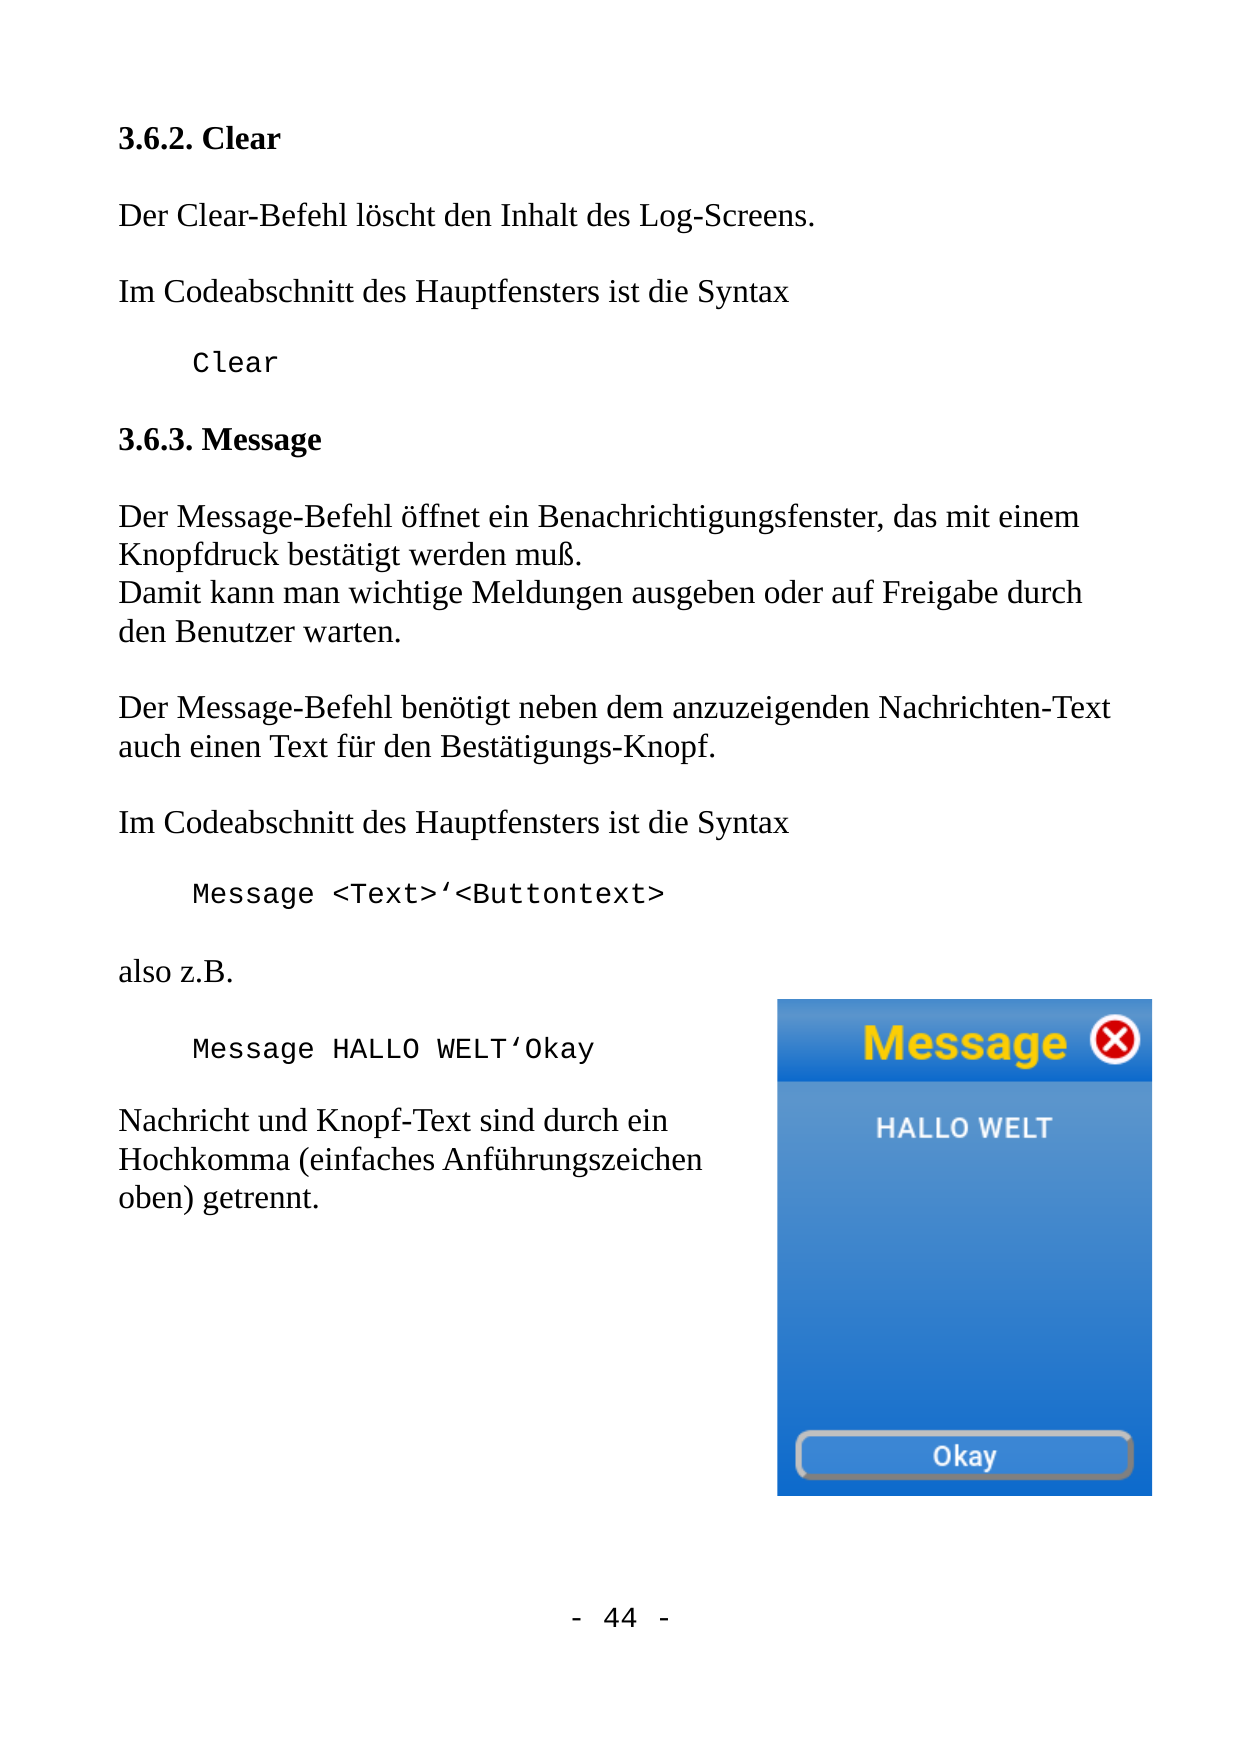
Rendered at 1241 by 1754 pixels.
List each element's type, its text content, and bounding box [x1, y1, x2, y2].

text Der Message-Befehl öffnet ein Benachrichtigungsfenster, das mit einem Knopfdruck bestätigt werden muß. [118, 496, 1122, 573]
text Nachricht und Knopf-Text sind durch ein Hochkomma (einfaches Anführungszeichen oben) getrennt. [118, 1100, 777, 1215]
text Der Message-Befehl benötigt neben dem anzuzeigenden Nachrichten-Text auch einen Text für den Bestätigungs-Knopf. [118, 688, 1122, 764]
text 3.6.2. Clear [118, 118, 1122, 156]
text 3.6.3. Message [118, 419, 1122, 458]
text Damit kann man wichtige Meldungen ausgeben oder auf Freigabe durch den Benutzer warten. [118, 573, 1122, 649]
text Message HALLO WELT‘Okay [118, 1027, 777, 1067]
text also z.B. [118, 951, 1122, 989]
text Clear [118, 348, 1122, 381]
text Im Codeabschnitt des Hauptfensters ist die Syntax [118, 271, 1122, 310]
text Im Codeabschnitt des Hauptfensters ist die Syntax [118, 803, 1122, 841]
text Message <Text>‘<Buttontext> [118, 879, 1122, 912]
picture [777, 999, 1153, 1496]
text Der Clear-Befehl löscht den Inhalt des Log-Screens. [118, 195, 1122, 233]
